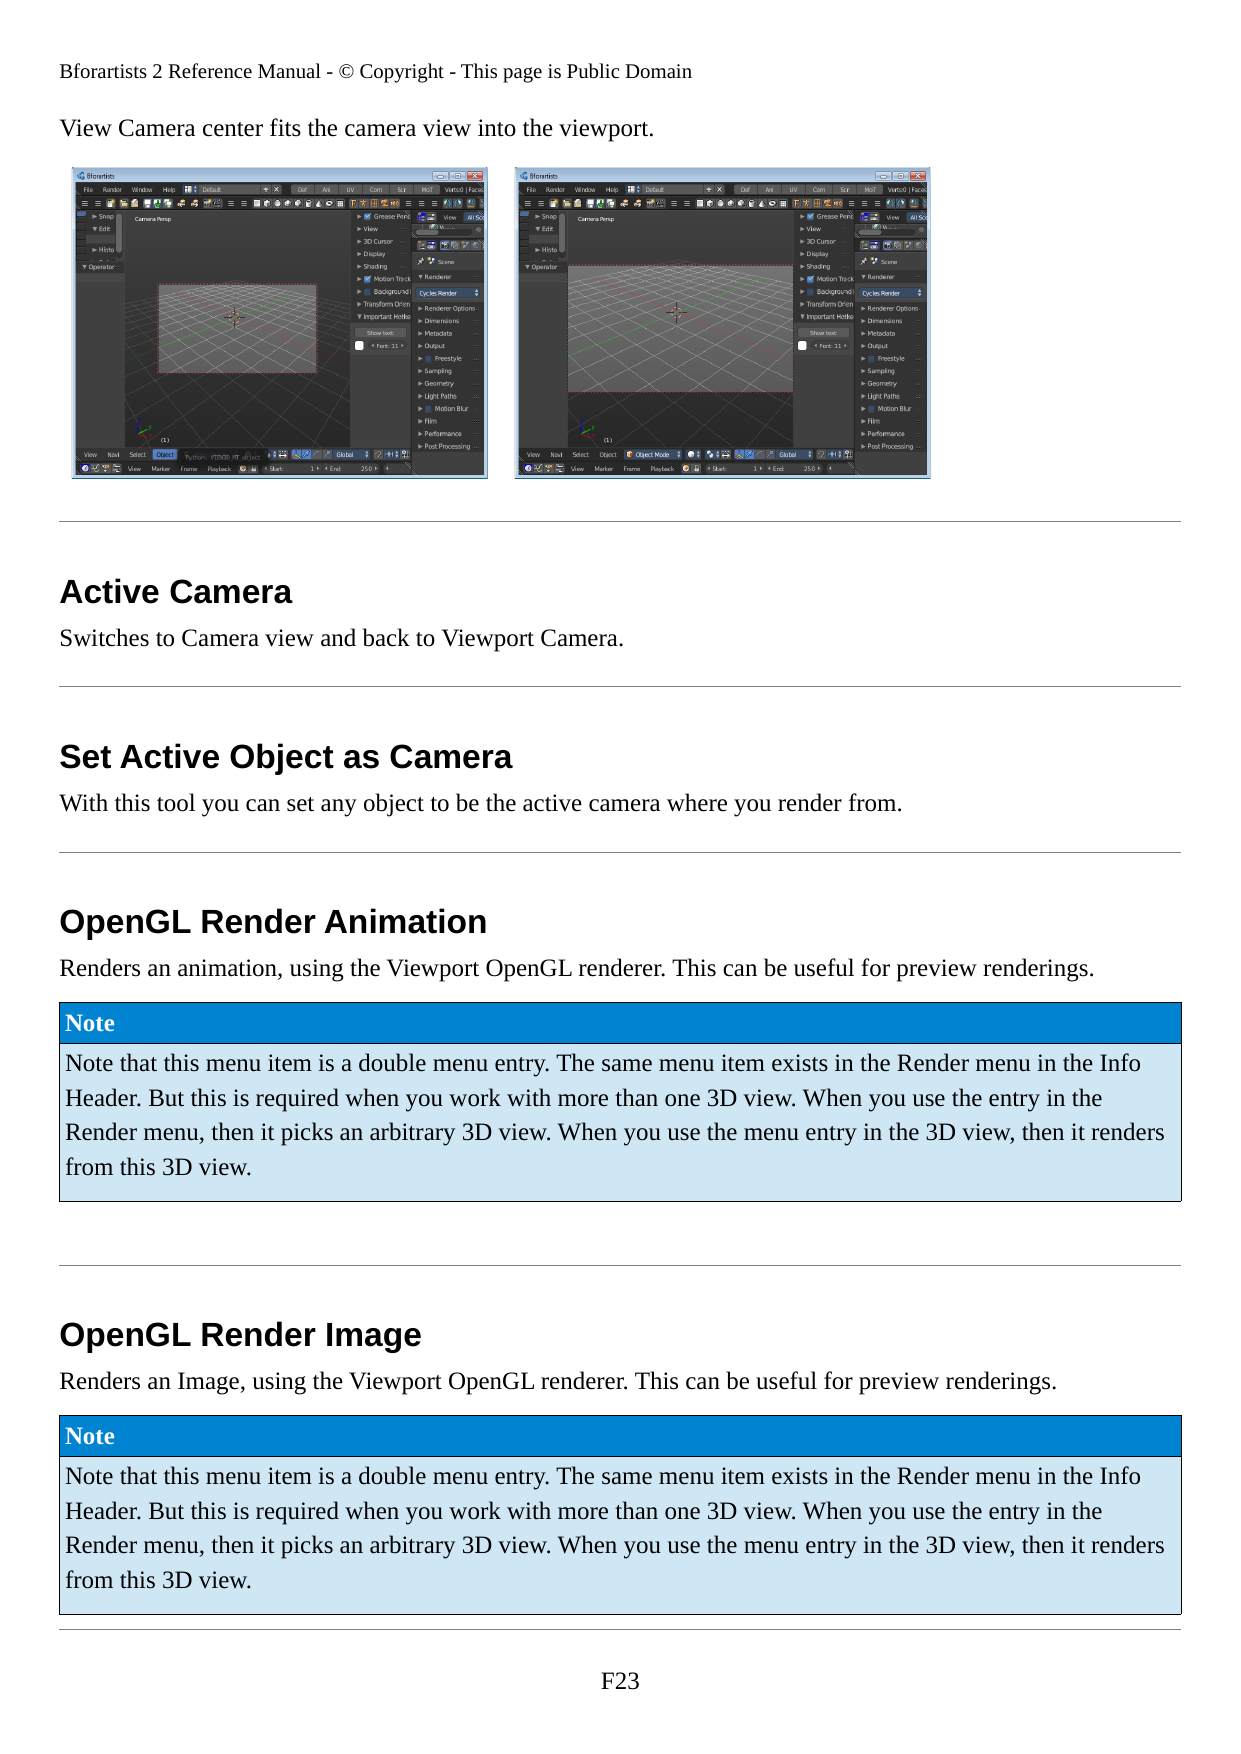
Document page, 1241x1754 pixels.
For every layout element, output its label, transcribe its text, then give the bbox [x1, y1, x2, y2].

text View Camera center fits the camera view into the viewport. [59, 113, 1181, 141]
subtitle OpenGL Render Image [59, 1315, 1181, 1354]
table_header Note [60, 1003, 1181, 1043]
picture [71, 167, 488, 479]
text With this tool you can set any object to be the active camera where you render from. [59, 788, 1181, 817]
subtitle OpenGL Render Animation [59, 902, 1181, 941]
text Switches to Camera view and back to Viewport Camera. [59, 623, 1181, 652]
text Renders an animation, using the Viewport OpenGL renderer. This can be useful for preview renderings. [59, 953, 1181, 982]
table_cell Note that this menu item is a double menu entry. The same menu item exists in the Render menu in the Info Header. But this is required when you work with more than one 3D view. When you use the entry in the Render menu, then it picks an arbitrary 3D view. When you use the menu entry in the 3D view, then it renders from this 3D view. [60, 1044, 1181, 1201]
subtitle Set Active Object as Camera [59, 737, 1181, 776]
table_header Note [60, 1416, 1181, 1456]
text Renders an Image, using the Viewport OpenGL renderer. This can be useful for preview renderings. [59, 1366, 1181, 1395]
subtitle Active Camera [59, 572, 1181, 610]
table_cell Note that this menu item is a double menu entry. The same menu item exists in the Render menu in the Info Header. But this is required when you work with more than one 3D view. When you use the entry in the Render menu, then it picks an arbitrary 3D view. When you use the menu entry in the 3D view, then it renders from this 3D view. [60, 1457, 1181, 1614]
picture [514, 167, 931, 479]
